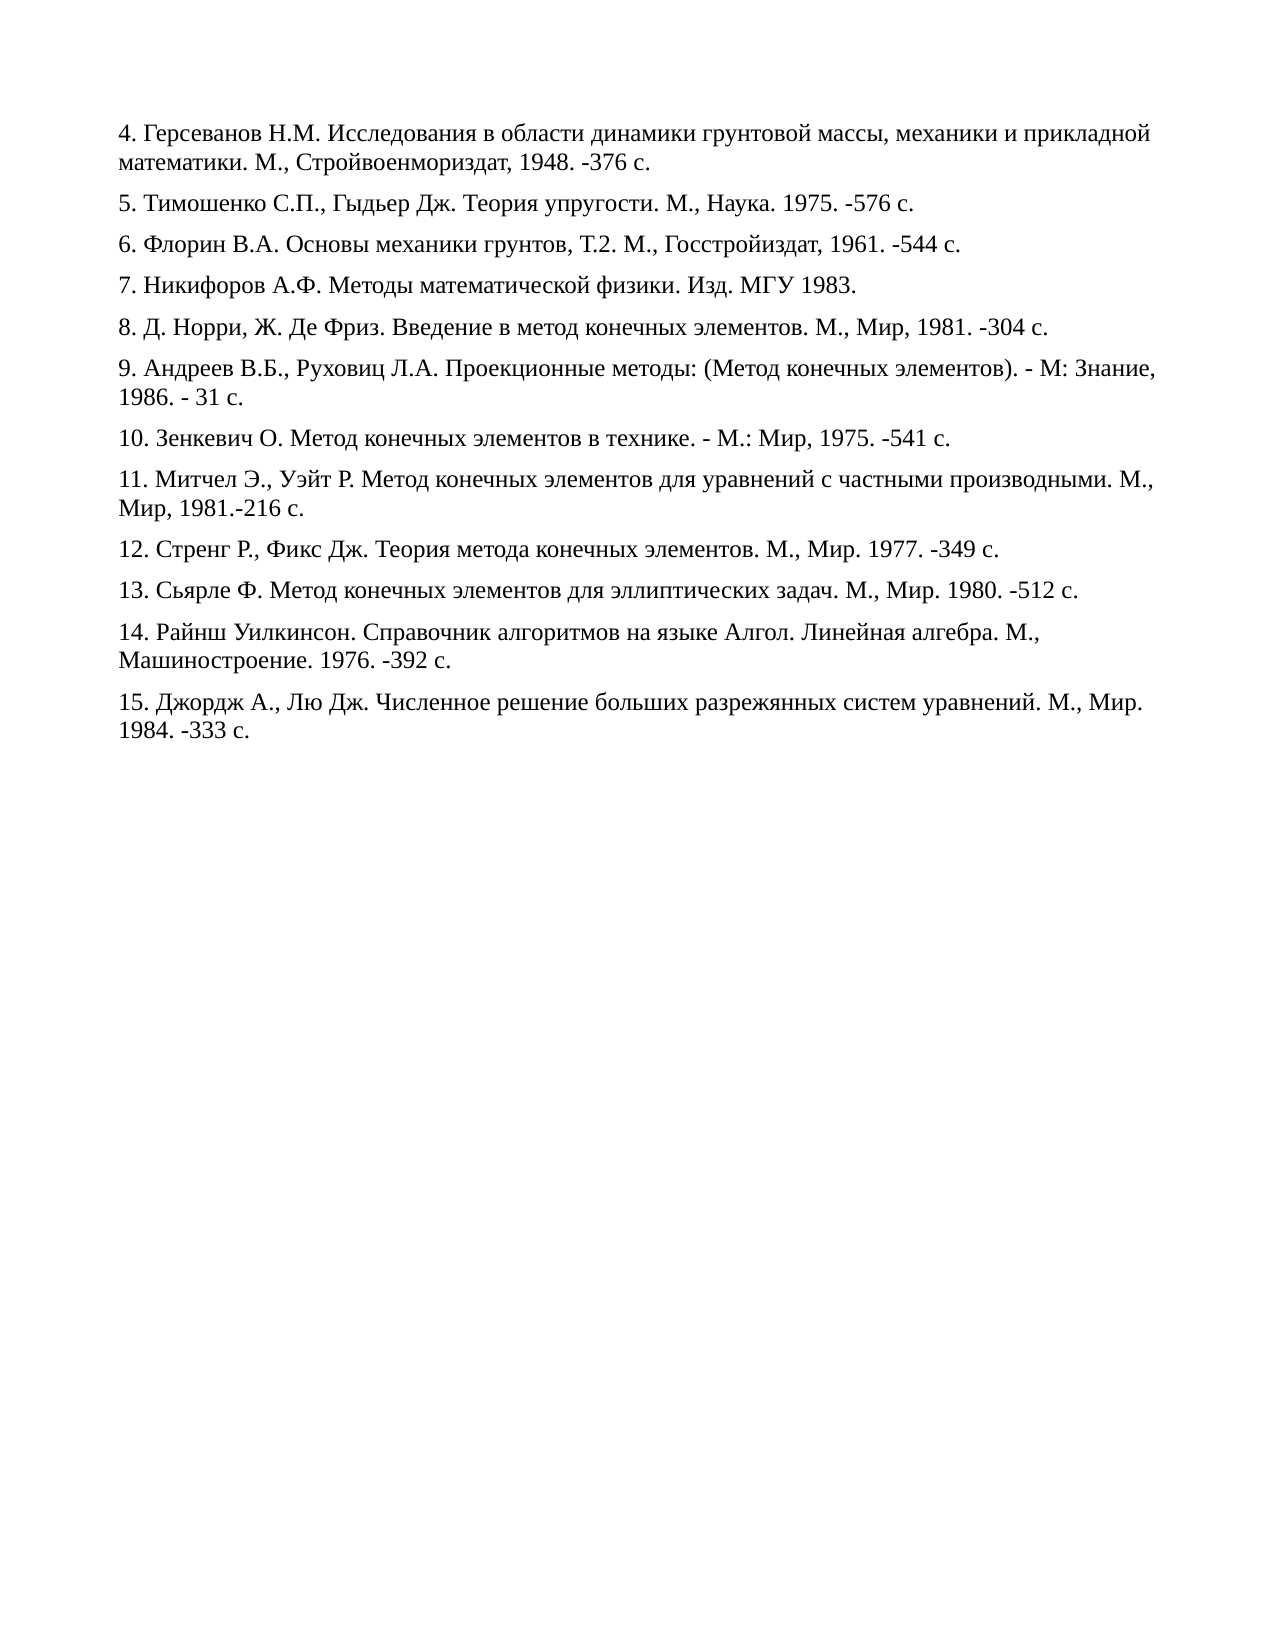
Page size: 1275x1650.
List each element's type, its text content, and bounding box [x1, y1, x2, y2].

text 9. Андреев В.Б., Руховиц Л.А. Проекционные методы: (Метод конечных элементов). - М: Знание, 1986. - 31 с. [118, 353, 1157, 411]
text 4. Герсеванов Н.М. Исследования в области динамики грунтовой массы, механики и прикладной математики. М., Стройвоенмориздат, 1948. -376 с. [118, 118, 1157, 176]
text 12. Стренг Р., Фикс Дж. Теория метода конечных элементов. М., Мир. 1977. -349 с. [118, 534, 1157, 563]
text 6. Флорин В.А. Основы механики грунтов, Т.2. М., Госстройиздат, 1961. -544 с. [118, 229, 1157, 258]
text 11. Митчел Э., Уэйт Р. Метод конечных элементов для уравнений с частными производными. М., Мир, 1981.-216 с. [118, 464, 1157, 522]
text 13. Сьярле Ф. Метод конечных элементов для эллиптических задач. М., Мир. 1980. -512 с. [118, 576, 1157, 604]
text 8. Д. Норри, Ж. Де Фриз. Введение в метод конечных элементов. М., Мир, 1981. -304 с. [118, 312, 1157, 341]
text 10. Зенкевич О. Метод конечных элементов в технике. - М.: Мир, 1975. -541 с. [118, 423, 1157, 452]
text 15. Джордж А., Лю Дж. Численное решение больших разрежянных систем уравнений. М., Мир. 1984. -333 с. [118, 687, 1157, 744]
text 7. Никифоров А.Ф. Методы математической физики. Изд. МГУ 1983. [118, 271, 1157, 299]
text 14. Райнш Уилкинсон. Справочник алгоритмов на языке Алгол. Линейная алгебра. М., Машиностроение. 1976. -392 с. [118, 617, 1157, 674]
text 5. Тимошенко С.П., Гыдьер Дж. Теория упругости. М., Наука. 1975. -576 с. [118, 188, 1157, 217]
